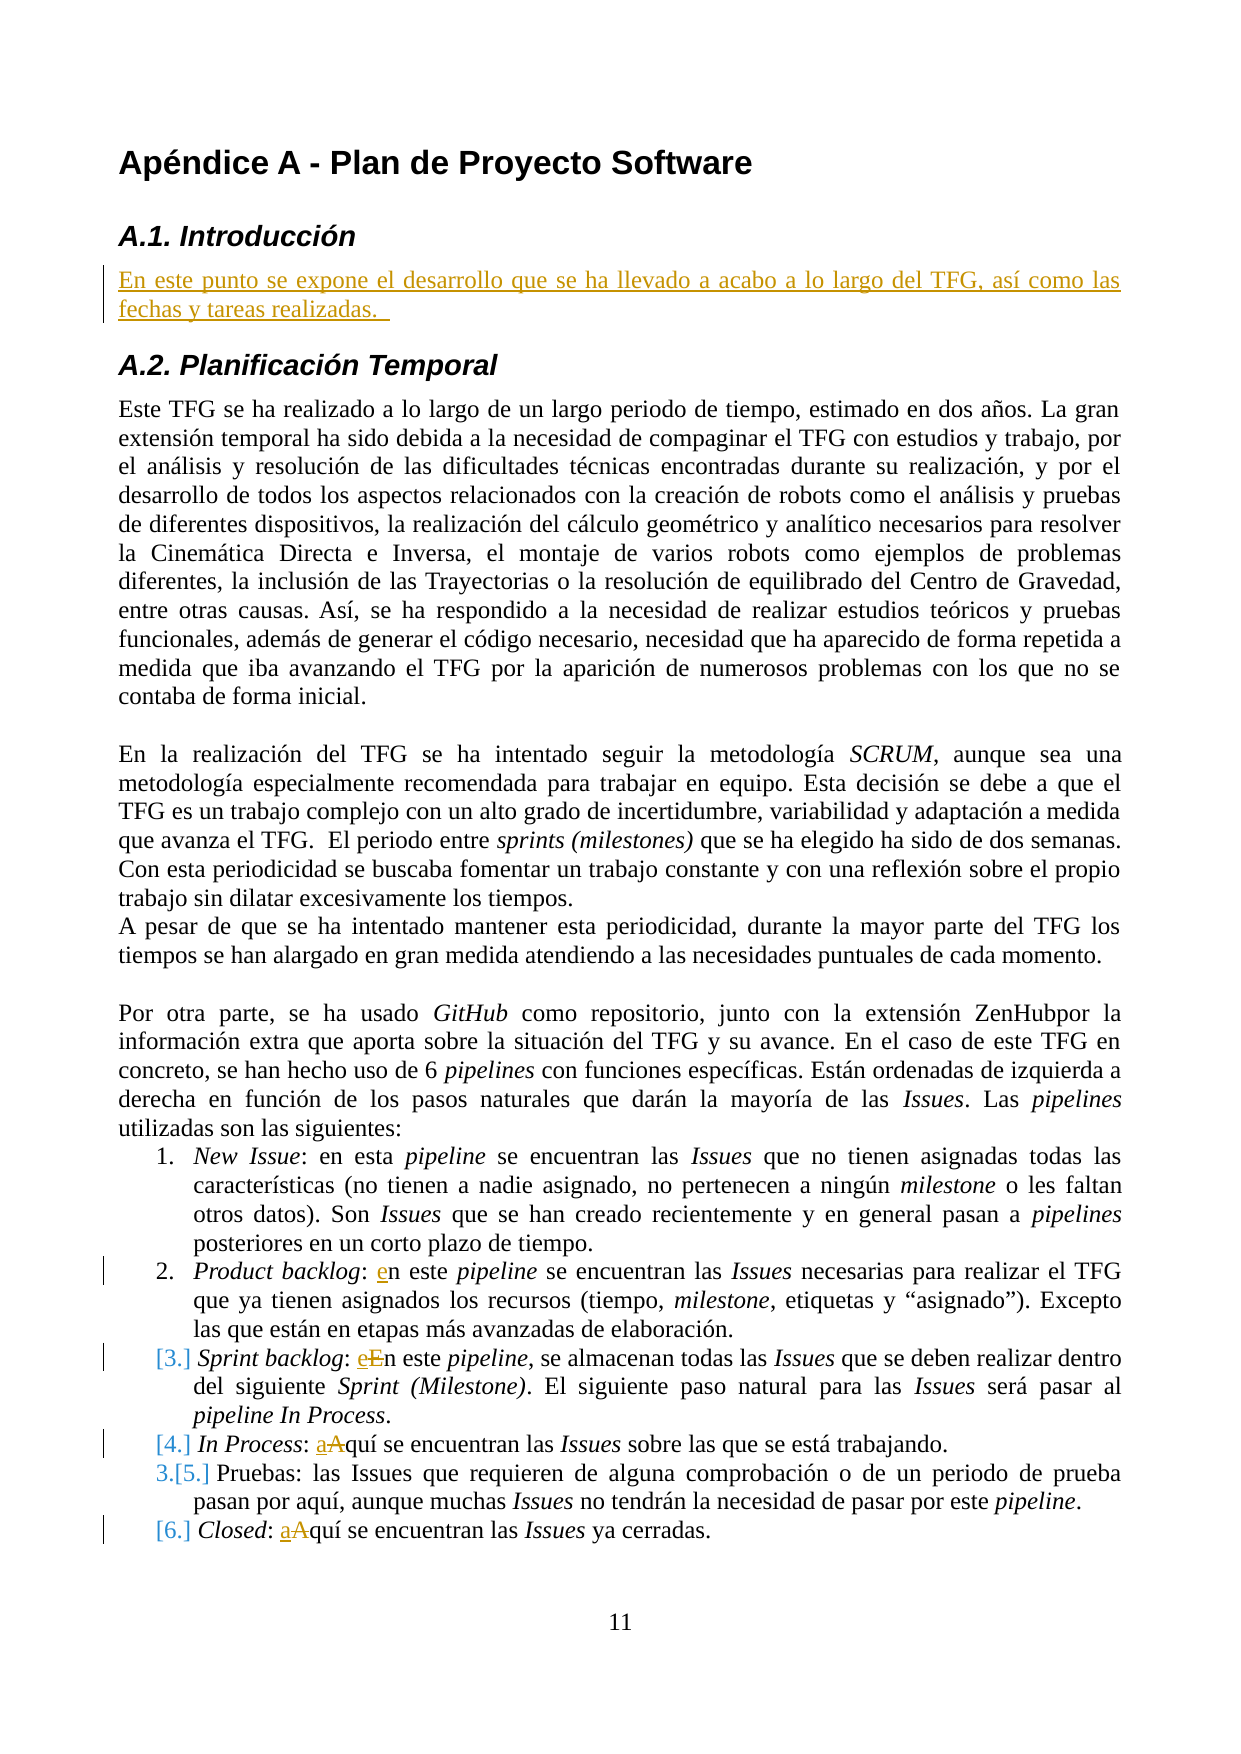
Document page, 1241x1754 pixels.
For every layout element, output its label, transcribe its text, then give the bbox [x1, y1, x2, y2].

list Closed: aquí se encuentran las Issues ya cerradas. [156, 1515, 1122, 1544]
list New Issue: en esta pipeline se encuentran las Issues que no tienen asignadas todas las características (no tienen a nadie asignado, no pertenecen a ningún milestone o les faltan otros datos). Son Issues que se han creado recientemente y en general pasan a pipelines posteriores en un corto plazo de tiempo. [156, 1141, 1122, 1256]
text Por otra parte, se ha usado GitHub como repositorio, junto con la extensión ZenHubpor la información extra que aporta sobre la situación del TFG y su avance. En el caso de este TFG en concreto, se han hecho uso de 6 pipelines con funciones específicas. Están ordenadas de izquierda a derecha en función de los pasos naturales que darán la mayoría de las Issues. Las pipelines utilizadas son las siguientes: [118, 998, 1122, 1141]
list Product backlog: en este pipeline se encuentran las Issues necesarias para realizar el TFG que ya tienen asignados los recursos (tiempo, milestone, etiquetas y “asignado”). Excepto las que están en etapas más avanzadas de elaboración. [156, 1256, 1122, 1343]
subtitle A.2. Planificación Temporal [118, 348, 1122, 381]
list Pruebas: las Issues que requieren de alguna comprobación o de un periodo de prueba pasan por aquí, aunque muchas Issues no tendrán la necesidad de pasar por este pipeline. [156, 1458, 1122, 1515]
text En la realización del TFG se ha intentado seguir la metodología SCRUM, aunque sea una metodología especialmente recomendada para trabajar en equipo. Esta decisión se debe a que el TFG es un trabajo complejo con un alto grado de incertidumbre, variabilidad y adaptación a medida que avanza el TFG. El periodo entre sprints (milestones) que se ha elegido ha sido de dos semanas. Con esta periodicidad se buscaba fomentar un trabajo constante y con una reflexión sobre el propio trabajo sin dilatar excesivamente los tiempos. [118, 739, 1122, 911]
list In Process: aquí se encuentran las Issues sobre las que se está trabajando. [156, 1429, 1122, 1458]
text Este TFG se ha realizado a lo largo de un largo periodo de tiempo, estimado en dos años. La gran extensión temporal ha sido debida a la necesidad de compaginar el TFG con estudios y trabajo, por el análisis y resolución de las dificultades técnicas encontradas durante su realización, y por el desarrollo de todos los aspectos relacionados con la creación de robots como el análisis y pruebas de diferentes dispositivos, la realización del cálculo geométrico y analítico necesarios para resolver la Cinemática Directa e Inversa, el montaje de varios robots como ejemplos de problemas diferentes, la inclusión de las Trayectorias o la resolución de equilibrado del Centro de Gravedad, entre otras causas. Así, se ha respondido a la necesidad de realizar estudios teóricos y pruebas funcionales, además de generar el código necesario, necesidad que ha aparecido de forma repetida a medida que iba avanzando el TFG por la aparición de numerosos problemas con los que no se contaba de forma inicial. [118, 394, 1122, 710]
list Sprint backlog: en este pipeline, se almacenan todas las Issues que se deben realizar dentro del siguiente Sprint (Milestone). El siguiente paso natural para las Issues será pasar al pipeline In Process. [156, 1343, 1122, 1429]
subtitle Apéndice A - Plan de Proyecto Software [118, 143, 1122, 182]
subtitle A.1. Introducción [118, 219, 1122, 253]
text En este punto se expone el desarrollo que se ha llevado a acabo a lo largo del TFG, así como las fechas y tareas realizadas. [118, 265, 1122, 323]
text A pesar de que se ha intentado mantener esta periodicidad, durante la mayor parte del TFG los tiempos se han alargado en gran medida atendiendo a las necesidades puntuales de cada momento. [118, 911, 1122, 969]
